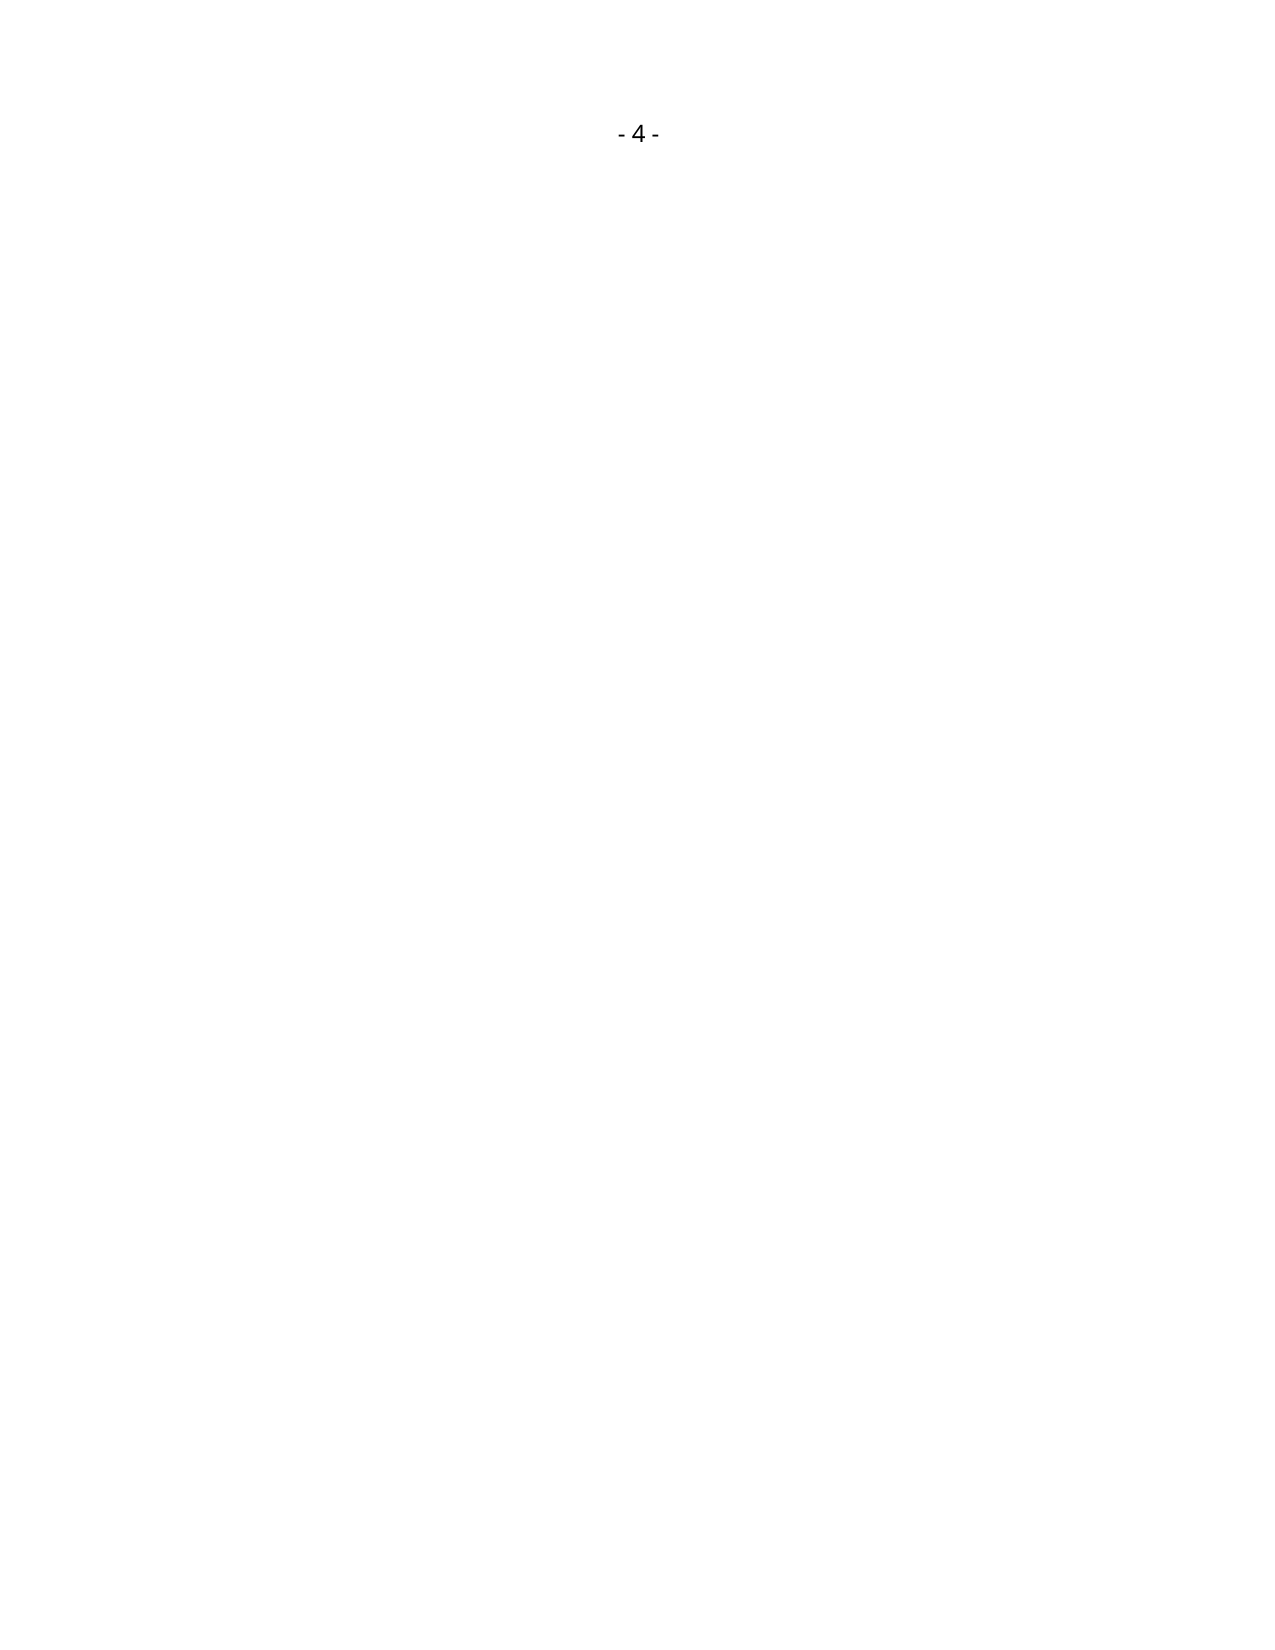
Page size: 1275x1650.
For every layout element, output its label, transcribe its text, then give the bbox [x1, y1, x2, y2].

text - 4 - [119, 117, 1158, 150]
